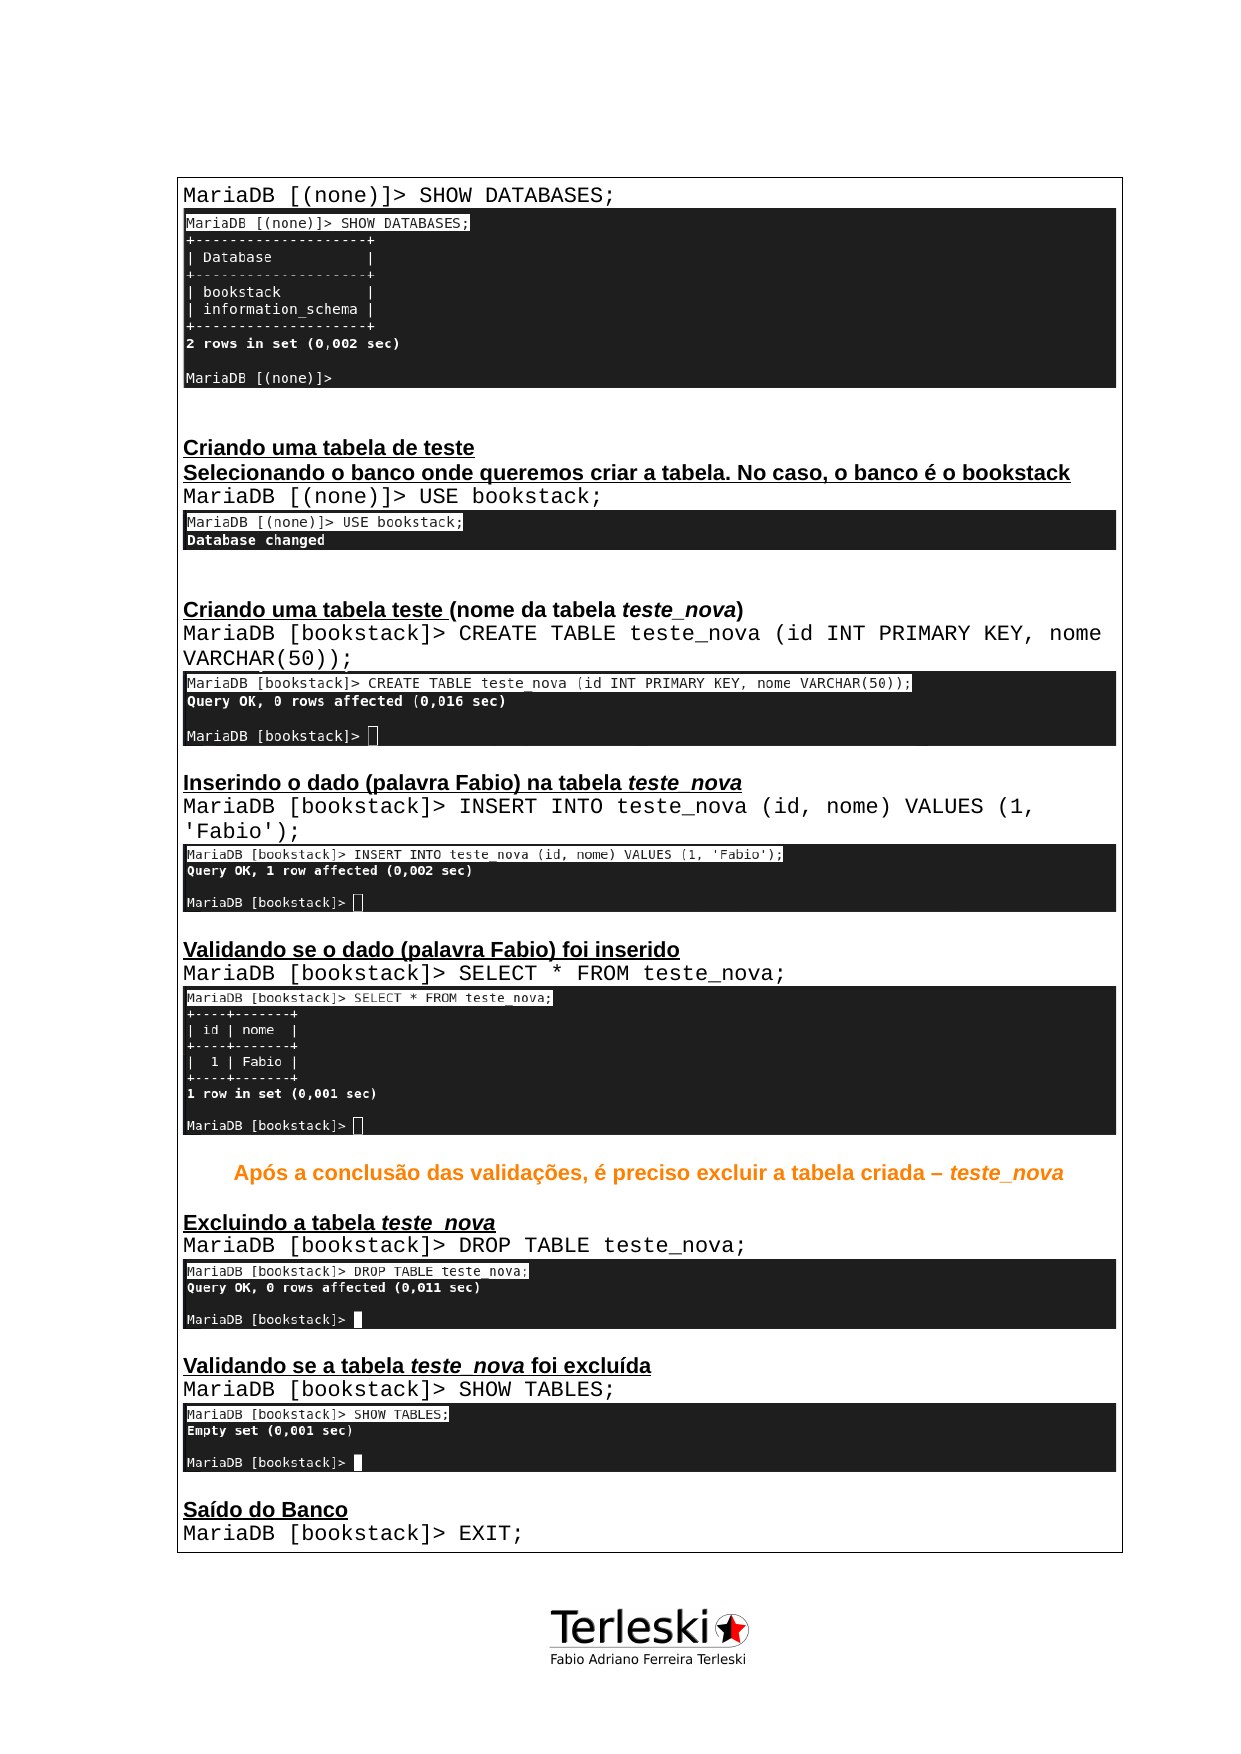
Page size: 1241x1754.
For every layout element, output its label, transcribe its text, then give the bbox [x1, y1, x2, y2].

picture [182, 671, 1117, 746]
picture [549, 1607, 750, 1667]
picture [182, 844, 1117, 912]
picture [182, 986, 1117, 1135]
picture [182, 1403, 1117, 1472]
picture [182, 510, 1117, 550]
picture [182, 1259, 1117, 1329]
table_header MariaDB [(none)]> SHOW DATABASES; Criando uma tabela de teste Selecionando o banco onde queremos criar a tabela. No caso, o banco é o bookstack MariaDB [(none)]> USE bookstack; Criando uma tabela teste (nome da tabela teste_nova) MariaDB [bookstack]> CREATE TABLE teste_nova (id INT PRIMARY KEY, nome VARCHAR(50)); Inserindo o dado (palavra Fabio) na tabela teste_nova MariaDB [bookstack]> INSERT INTO teste_nova (id, nome) VALUES (1, 'Fabio'); Validando se o dado (palavra Fabio) foi inserido MariaDB [bookstack]> SELECT * FROM teste_nova; Após a conclusão das validações, é preciso excluir a tabela criada – teste_nova Excluindo a tabela teste_nova MariaDB [bookstack]> DROP TABLE teste_nova; Validando se a tabela teste_nova foi excluída MariaDB [bookstack]> SHOW TABLES; Saído do Banco MariaDB [bookstack]> EXIT; [178, 178, 1122, 1552]
picture [182, 208, 1117, 388]
